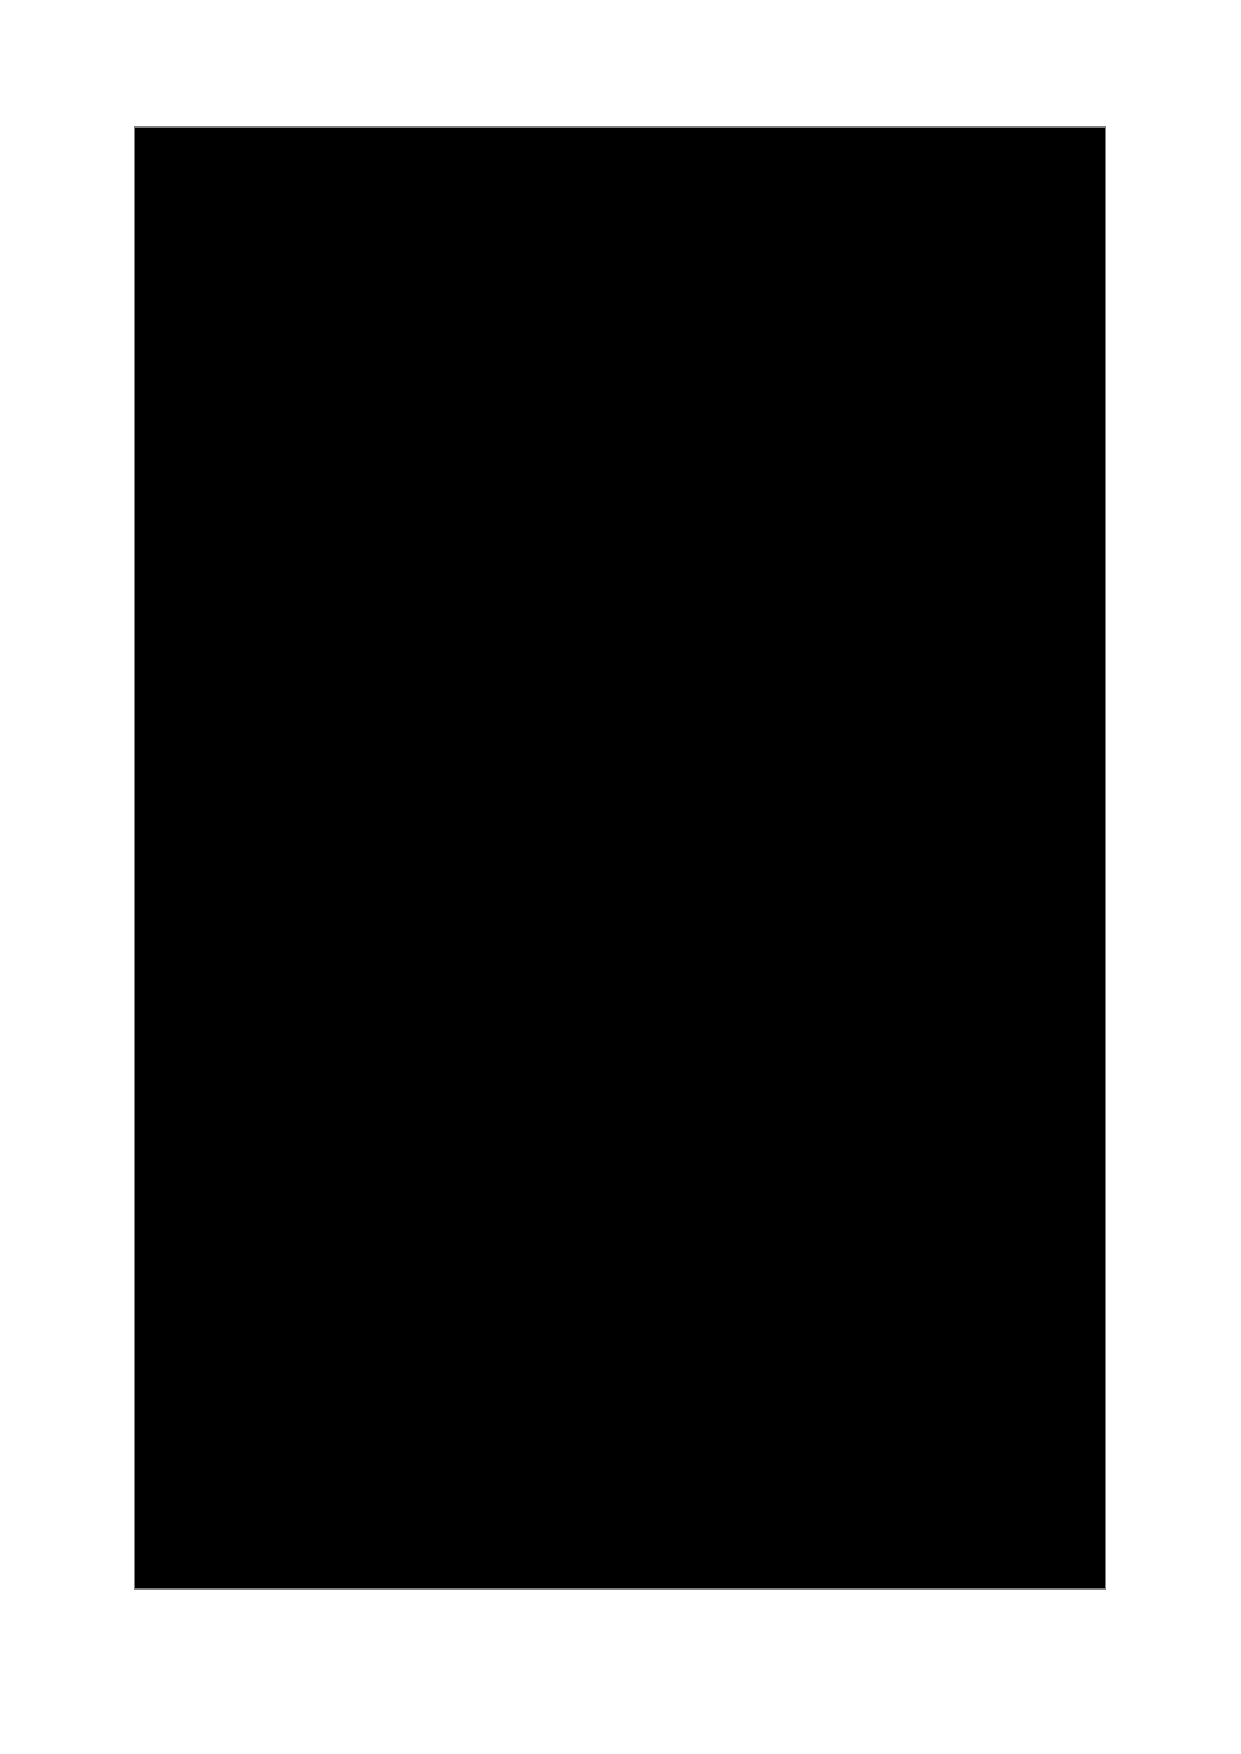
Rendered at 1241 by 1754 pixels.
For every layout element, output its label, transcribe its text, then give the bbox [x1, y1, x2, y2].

text --field=3:BTN "@echo 1:%1\3" \ [135, 524, 1105, 558]
text --field='x?!Potenciação':BTN "@echo 1:%1\^" \ [135, 1093, 1105, 1127]
text --field=÷:BTN "@echo 1:%1\/" \ [135, 1036, 1105, 1070]
text --field=9:BTN "@echo 1:%1\9" \ [135, 411, 1105, 444]
text --field '!Enche linguiça':BTN '' \ [135, 581, 1105, 615]
text --field==:BTN '@./calc.sh '%1' = %3' \ [135, 1264, 1105, 1297]
text --field='MC!Limpa memória':BTN \ [135, 1434, 1105, 1468]
text '@./calc.sh '%1' 1X %3' \ [135, 1207, 1105, 1240]
text --field=2:BTN "@echo 1:%1\2" \ [135, 297, 1105, 330]
text --field=\(:BTN "@echo 1:%1\(" \ [135, 1321, 1105, 1354]
text --field=8:BTN "@echo 1:%1\8" \ [135, 183, 1105, 217]
text --field=6:BTN "@echo 1:%1\6" \ [135, 467, 1105, 501]
text --field=5:BTN "@echo 1:%1\5" \ [135, 240, 1105, 273]
text --field='±!Troca sinal':BTN \ [135, 866, 1105, 899]
text --field='1/x!Inverte':BTN \ [135, 1150, 1105, 1183]
text --field=-:BTN "@echo 1:%1\-" \ [135, 979, 1105, 1013]
text --field=0:BTN "@echo 1:%1\0" \ [135, 354, 1105, 387]
text "@./calc.sh '' MC" \ [135, 1491, 1105, 1525]
text --field='CL!Limpa':BTN "@echo 1:" \ [135, 1377, 1105, 1411]
text --field=,:BTN "@echo 1:%1\," \ [135, 128, 1105, 160]
text "@./calc.sh '%1' +-" \ [135, 922, 1105, 956]
text --field='??!Raiz Quadrada':BTN \ [135, 752, 1105, 785]
text --field=\?:BTN "@./calc.sh %1 AP" \ [135, 1548, 1105, 1588]
text --field=+:BTN "@echo 1:%1\+" \ [135, 638, 1105, 672]
text --field=:BTN "@echo 1:%1\x" \ [135, 695, 1105, 728]
text '@./calc.sh '%1' RQ %3' \ [135, 809, 1105, 842]
